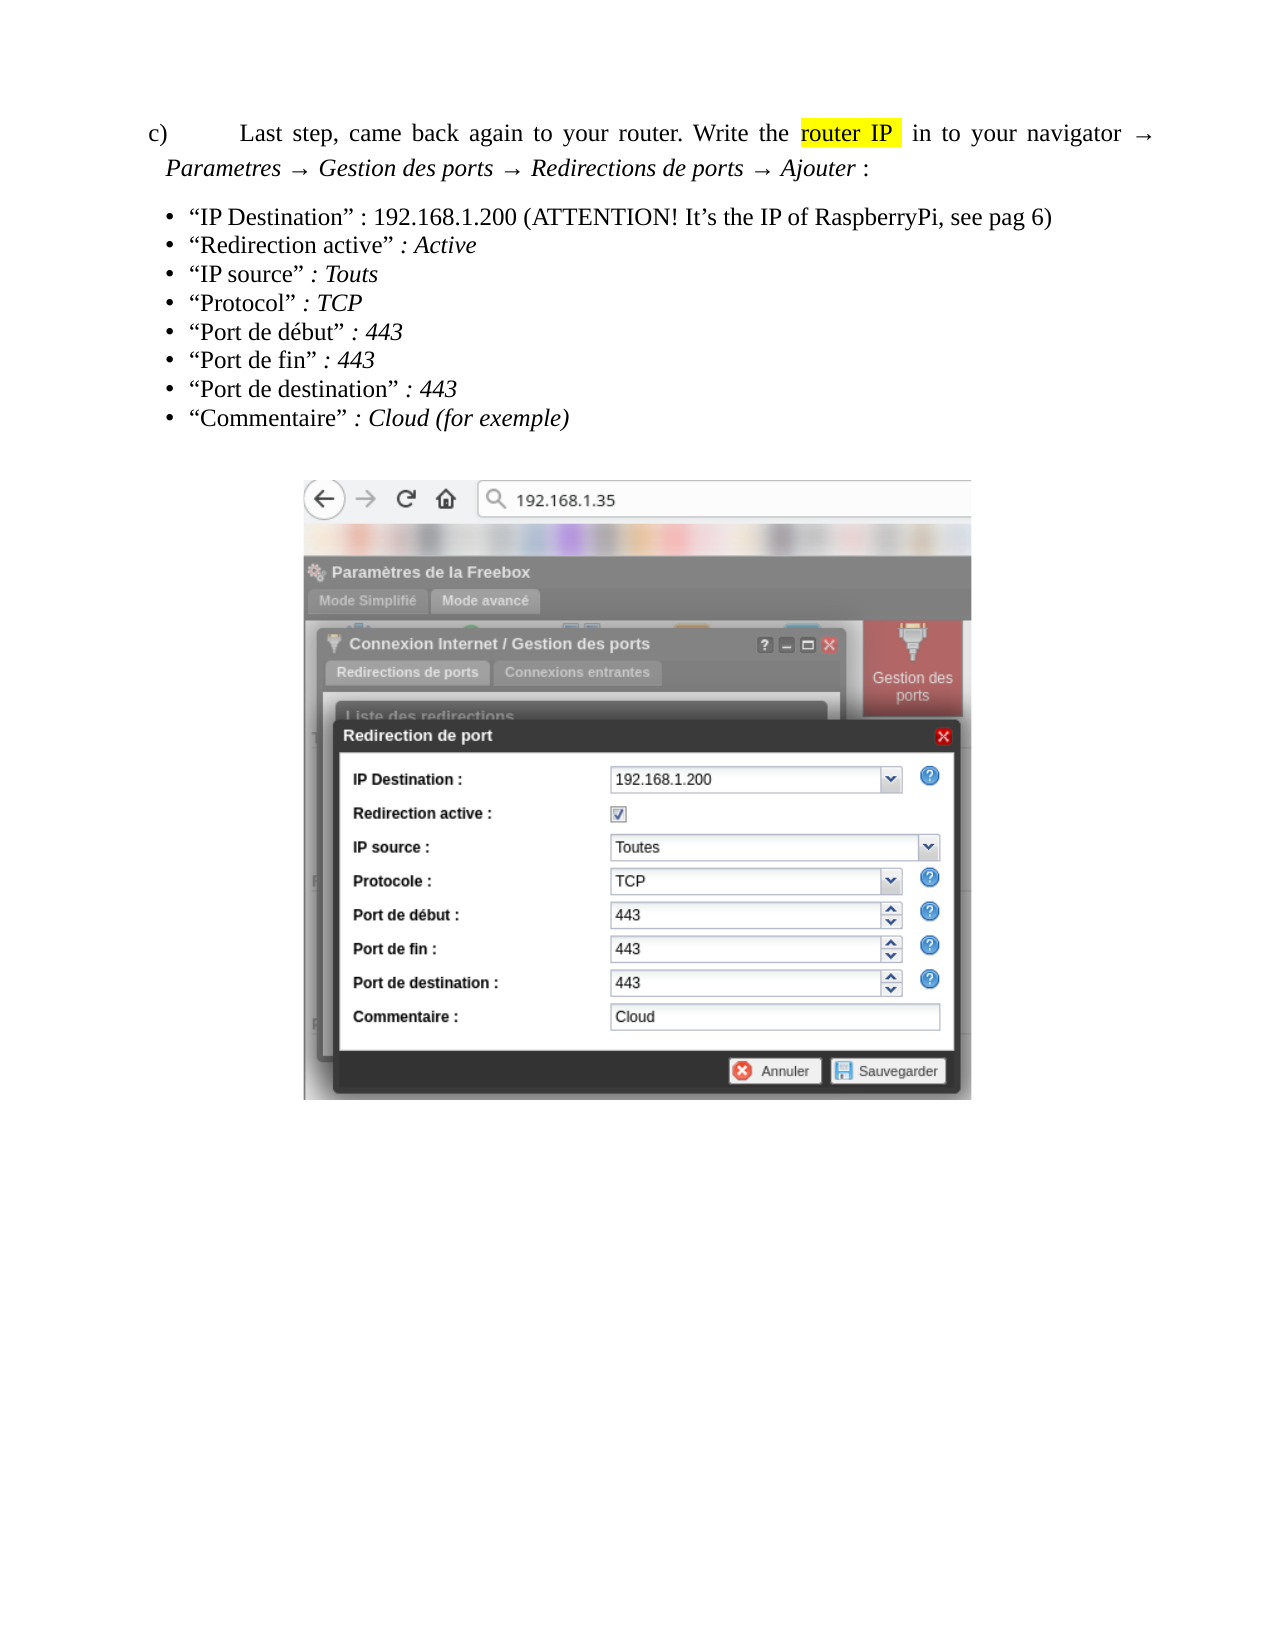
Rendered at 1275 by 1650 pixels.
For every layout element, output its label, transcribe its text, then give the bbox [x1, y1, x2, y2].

list “Protocol” : TCP [165, 288, 1157, 317]
list “Port de destination” : 443 [165, 374, 1157, 403]
list “IP source” : Touts [165, 259, 1157, 288]
picture [303, 480, 972, 1100]
list Last step, came back again to your router. Write the router IP in to your navigator → Parametres → Gestion des ports → Redirections de ports → Ajouter : [142, 118, 1157, 181]
list “Redirection active” : Active [165, 230, 1157, 259]
list “Port de fin” : 443 [165, 345, 1157, 374]
list “Port de début” : 443 [165, 317, 1157, 345]
list “IP Destination” : 192.168.1.200 (ATTENTION! It’s the IP of RaspberryPi, see pag 6) [165, 202, 1157, 230]
list “Commentaire” : Cloud (for exemple) [165, 403, 1157, 432]
